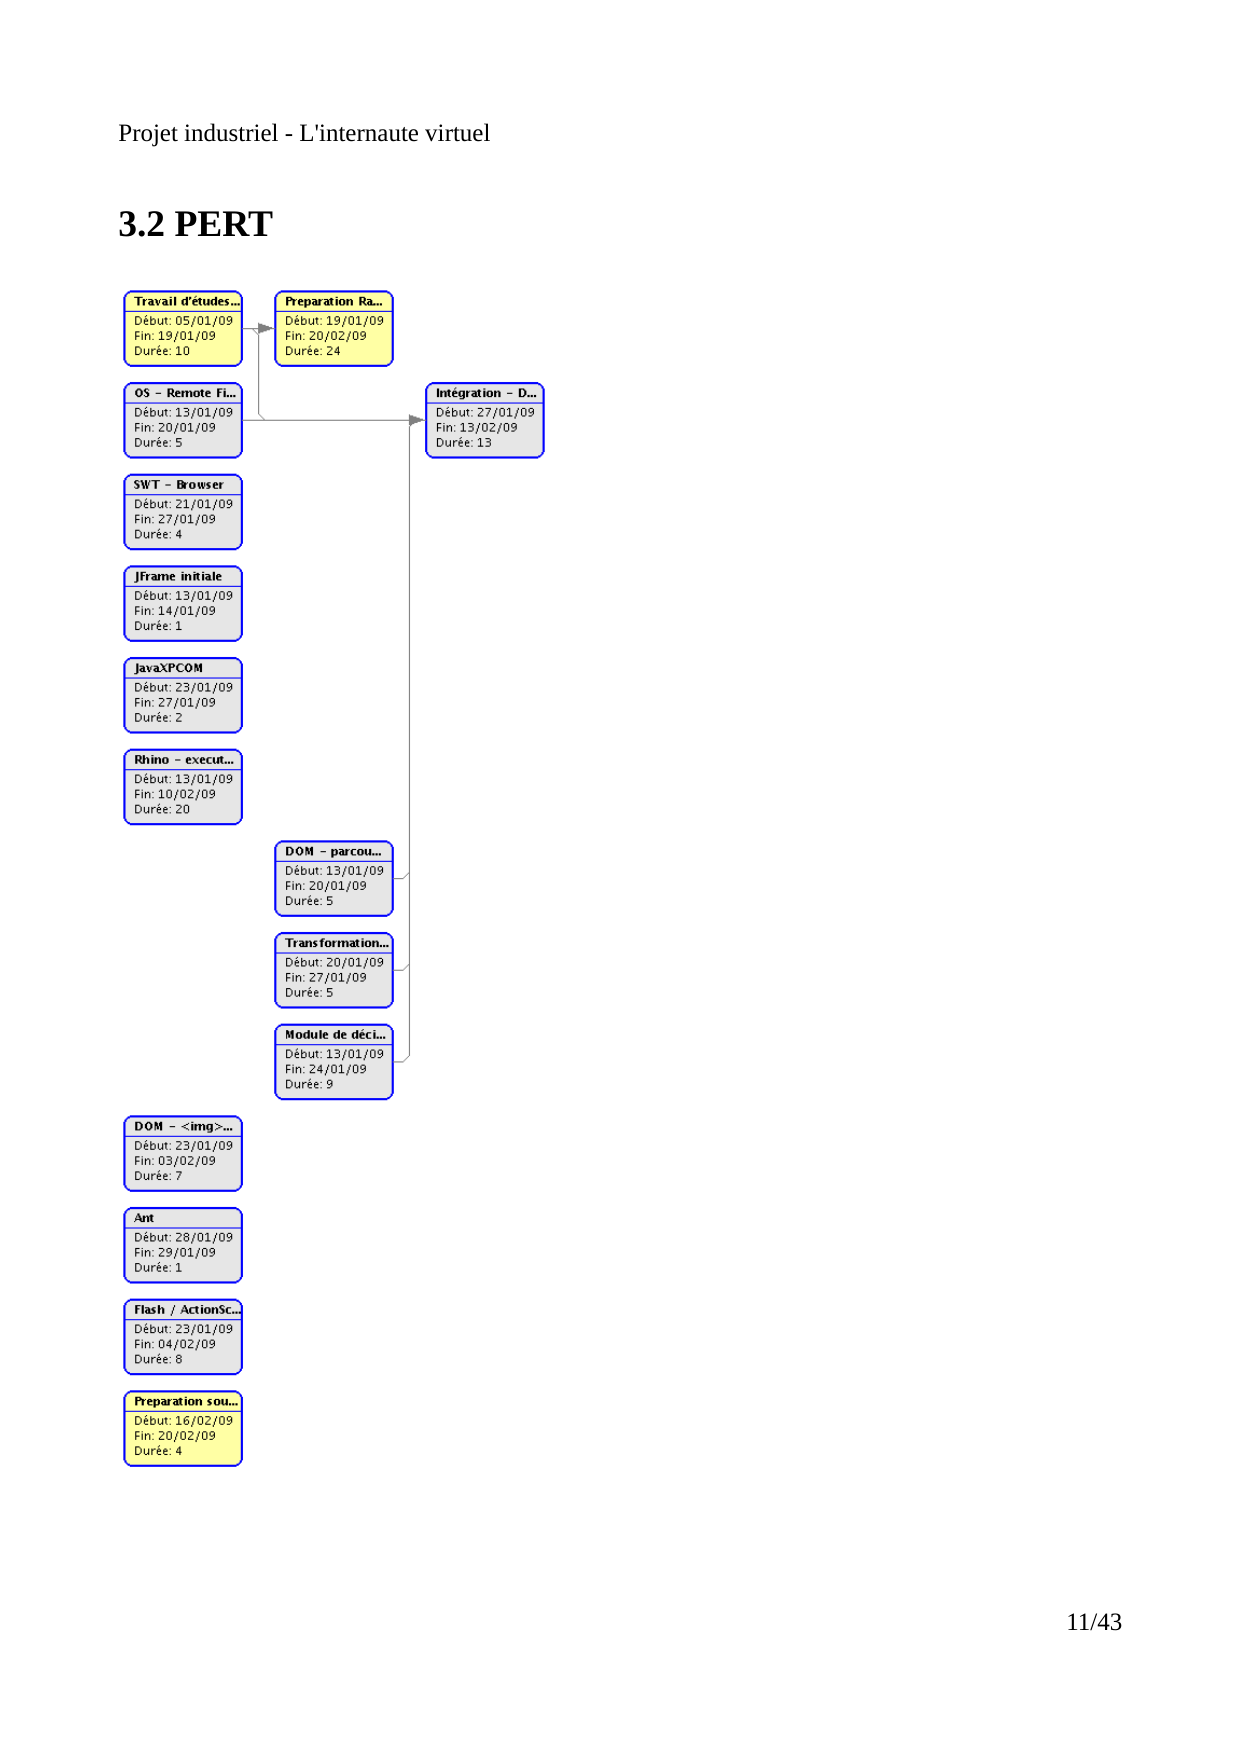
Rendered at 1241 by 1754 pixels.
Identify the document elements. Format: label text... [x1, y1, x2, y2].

picture [118, 285, 576, 1482]
subtitle 3.2 PERT [118, 201, 1122, 244]
